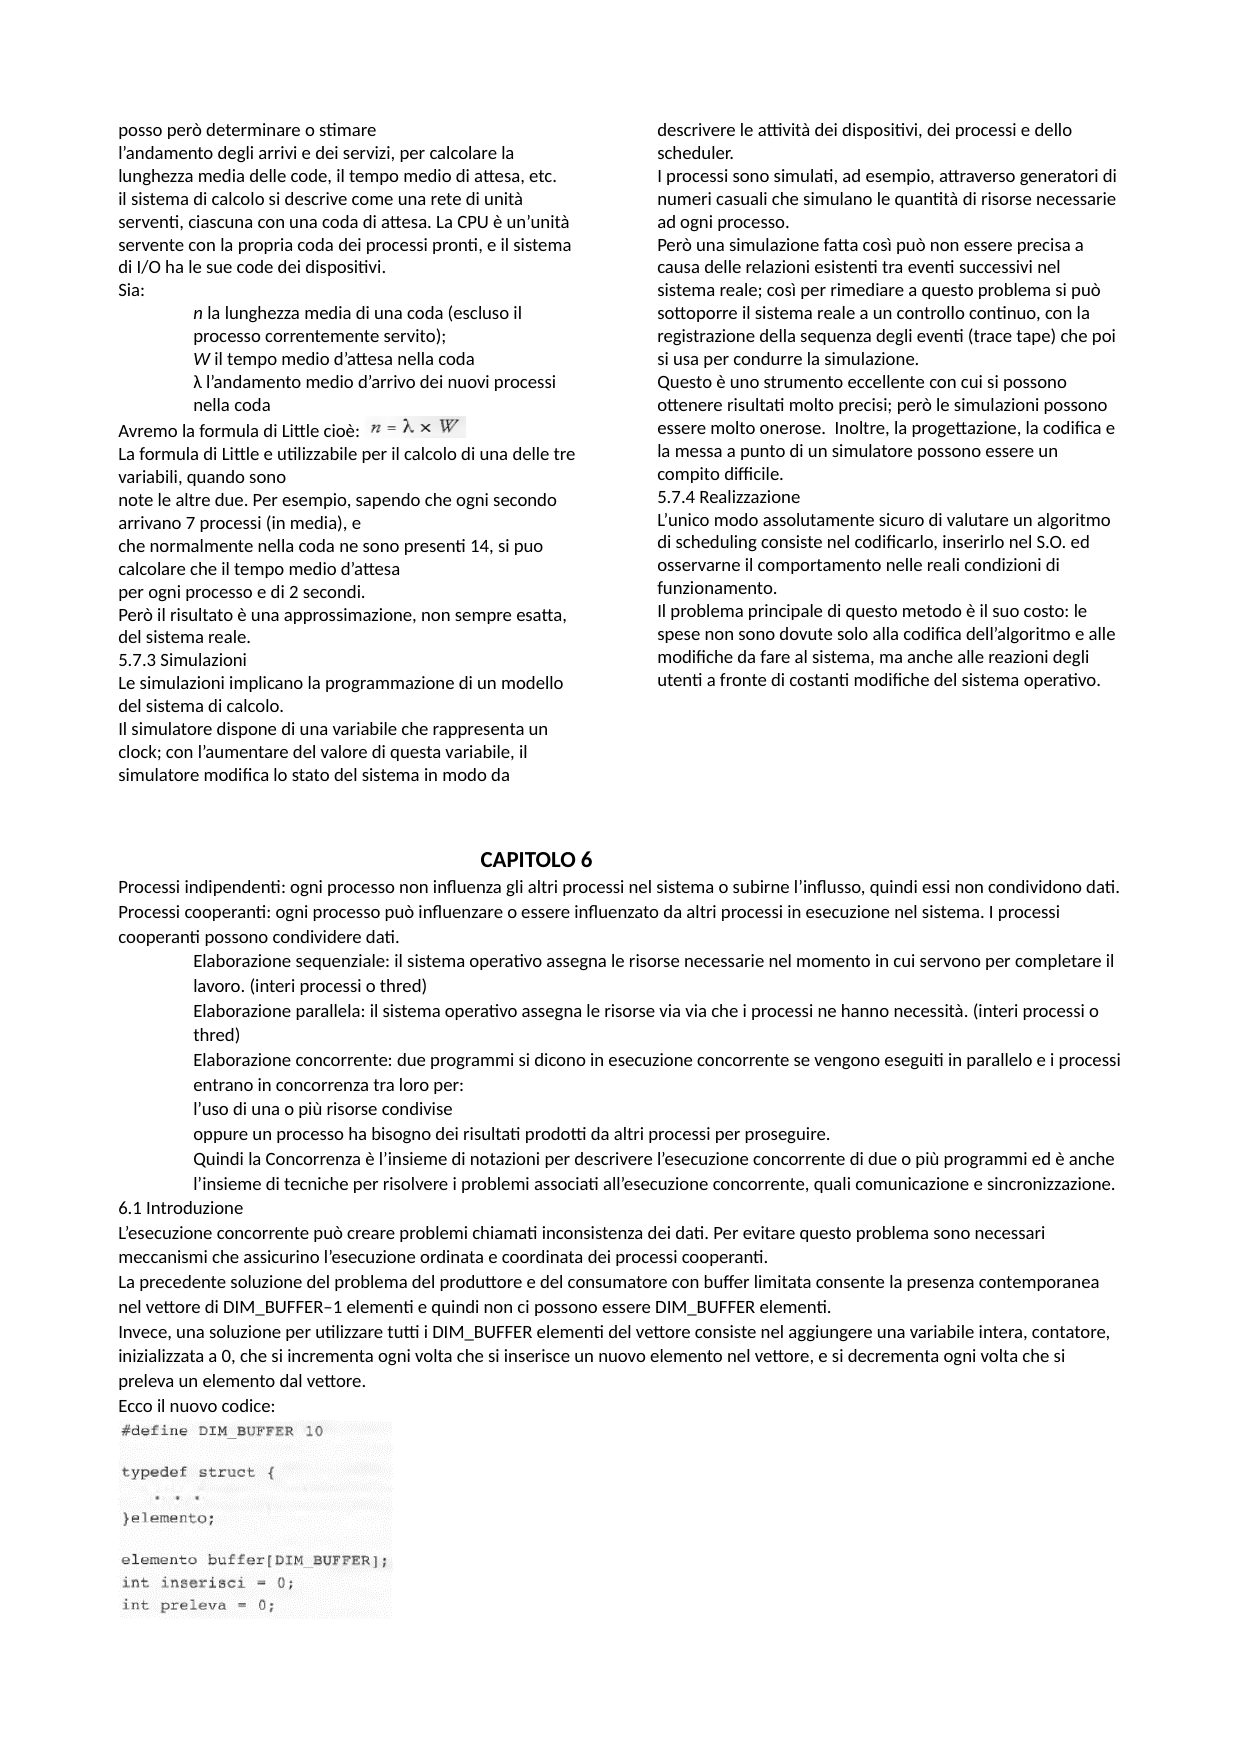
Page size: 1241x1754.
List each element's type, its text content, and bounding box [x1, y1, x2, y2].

list n la lunghezza media di una coda (escluso il processo correntemente servito); [193, 301, 583, 347]
text La formula di Little e utilizzabile per il calcolo di una delle tre variabili, quando sono [118, 442, 583, 488]
picture [118, 1418, 394, 1619]
text Processi indipendenti: ogni processo non influenza gli altri processi nel sistema o subirne l’influsso, quindi essi non condividono dati. [118, 875, 1122, 898]
text L’esecuzione concorrente può creare problemi chiamati inconsistenza dei dati. Per evitare questo problema sono necessari meccanismi che assicurino l’esecuzione ordinata e coordinata dei processi cooperanti. [118, 1221, 1122, 1269]
list Elaborazione sequenziale: il sistema operativo assegna le risorse necessarie nel momento in cui servono per completare il lavoro. (interi processi o thred) [193, 949, 1122, 997]
text per ogni processo e di 2 secondi. [118, 580, 583, 603]
list Elaborazione concorrente: due programmi si dicono in esecuzione concorrente se vengono eseguiti in parallelo e i processi entrano in concorrenza tra loro per: [193, 1048, 1122, 1096]
text Invece, una soluzione per utilizzare tutti i DIM_BUFFER elementi del vettore consiste nel aggiungere una variabile intera, contatore, inizializzata a 0, che si incrementa ogni volta che si inserisce un nuovo elemento nel vettore, e si decrementa ogni volta che si preleva un elemento dal vettore. [118, 1320, 1122, 1392]
text Però una simulazione fatta così può non essere precisa a causa delle relazioni esistenti tra eventi successivi nel sistema reale; così per rimediare a questo problema si può sottoporre il sistema reale a un controllo continuo, con la registrazione della sequenza degli eventi (trace tape) che poi si usa per condurre la simulazione. [657, 233, 1122, 370]
text il sistema di calcolo si descrive come una rete di unità serventi, ciascuna con una coda di attesa. La CPU è un’unità servente con la propria coda dei processi pronti, e il sistema di I/O ha le sue code dei dispositivi. [118, 187, 583, 278]
text posso però determinare o stimare [118, 118, 583, 141]
text 5.7.4 Realizzazione [657, 485, 1122, 508]
text Sia: [118, 278, 583, 301]
text 5.7.3 Simulazioni [118, 649, 583, 672]
text L’unico modo assolutamente sicuro di valutare un algoritmo di scheduling consiste nel codificarlo, inserirlo nel S.O. ed osservarne il comportamento nelle reali condizioni di funzionamento. [657, 508, 1122, 599]
text La precedente soluzione del problema del produttore e del consumatore con buffer limitata consente la presenza contemporanea nel vettore di DIM_BUFFER–1 elementi e quindi non ci possono essere DIM_BUFFER elementi. [118, 1270, 1122, 1318]
text Ecco il nuovo codice: [118, 1394, 1122, 1417]
text I processi sono simulati, ad esempio, attraverso generatori di numeri casuali che simulano le quantità di risorse necessarie ad ogni processo. [657, 164, 1122, 233]
text descrivere le attività dei dispositivi, dei processi e dello scheduler. [657, 118, 1122, 164]
text Quindi la Concorrenza è l’insieme di notazioni per descrivere l’esecuzione concorrente di due o più programmi ed è anche l’insieme di tecniche per risolvere i problemi associati all’esecuzione concorrente, quali comunicazione e sincronizzazione. [193, 1147, 1122, 1194]
text Processi cooperanti: ogni processo può influenzare o essere influenzato da altri processi in esecuzione nel sistema. I processi cooperanti possono condividere dati. [118, 900, 1122, 948]
text che normalmente nella coda ne sono presenti 14, si puo calcolare che il tempo medio d’attesa [118, 534, 583, 580]
text Avremo la formula di Little cioè: [118, 416, 583, 442]
list W il tempo medio d’attesa nella coda [193, 347, 583, 370]
text 6.1 Introduzione [118, 1196, 1122, 1219]
text Però il risultato è una approssimazione, non sempre esatta, del sistema reale. [118, 603, 583, 649]
text Le simulazioni implicano la programmazione di un modello del sistema di calcolo. [118, 672, 583, 717]
text CAPITOLO 6 [118, 845, 1122, 873]
text Il simulatore dispone di una variabile che rappresenta un clock; con l’aumentare del valore di questa variabile, il simulatore modifica lo stato del sistema in modo da [118, 717, 583, 786]
list Elaborazione parallela: il sistema operativo assegna le risorse via via che i processi ne hanno necessità. (interi processi o thred) [193, 999, 1122, 1046]
list λ l’andamento medio d’arrivo dei nuovi processi nella coda [193, 370, 583, 416]
list l’uso di una o più risorse condivise [193, 1098, 1122, 1121]
list oppure un processo ha bisogno dei risultati prodotti da altri processi per proseguire. [193, 1122, 1122, 1145]
text l’andamento degli arrivi e dei servizi, per calcolare la lunghezza media delle code, il tempo medio di attesa, etc. [118, 141, 583, 187]
text Il problema principale di questo metodo è il suo costo: le spese non sono dovute solo alla codifica dell’algoritmo e alle modifiche da fare al sistema, ma anche alle reazioni degli utenti a fronte di costanti modifiche del sistema operativo. [657, 599, 1122, 691]
text Questo è uno strumento eccellente con cui si possono ottenere risultati molto precisi; però le simulazioni possono essere molto onerose. Inoltre, la progettazione, la codifica e la messa a punto di un simulatore possono essere un compito difficile. [657, 370, 1122, 485]
text note le altre due. Per esempio, sapendo che ogni secondo arrivano 7 processi (in media), e [118, 488, 583, 534]
